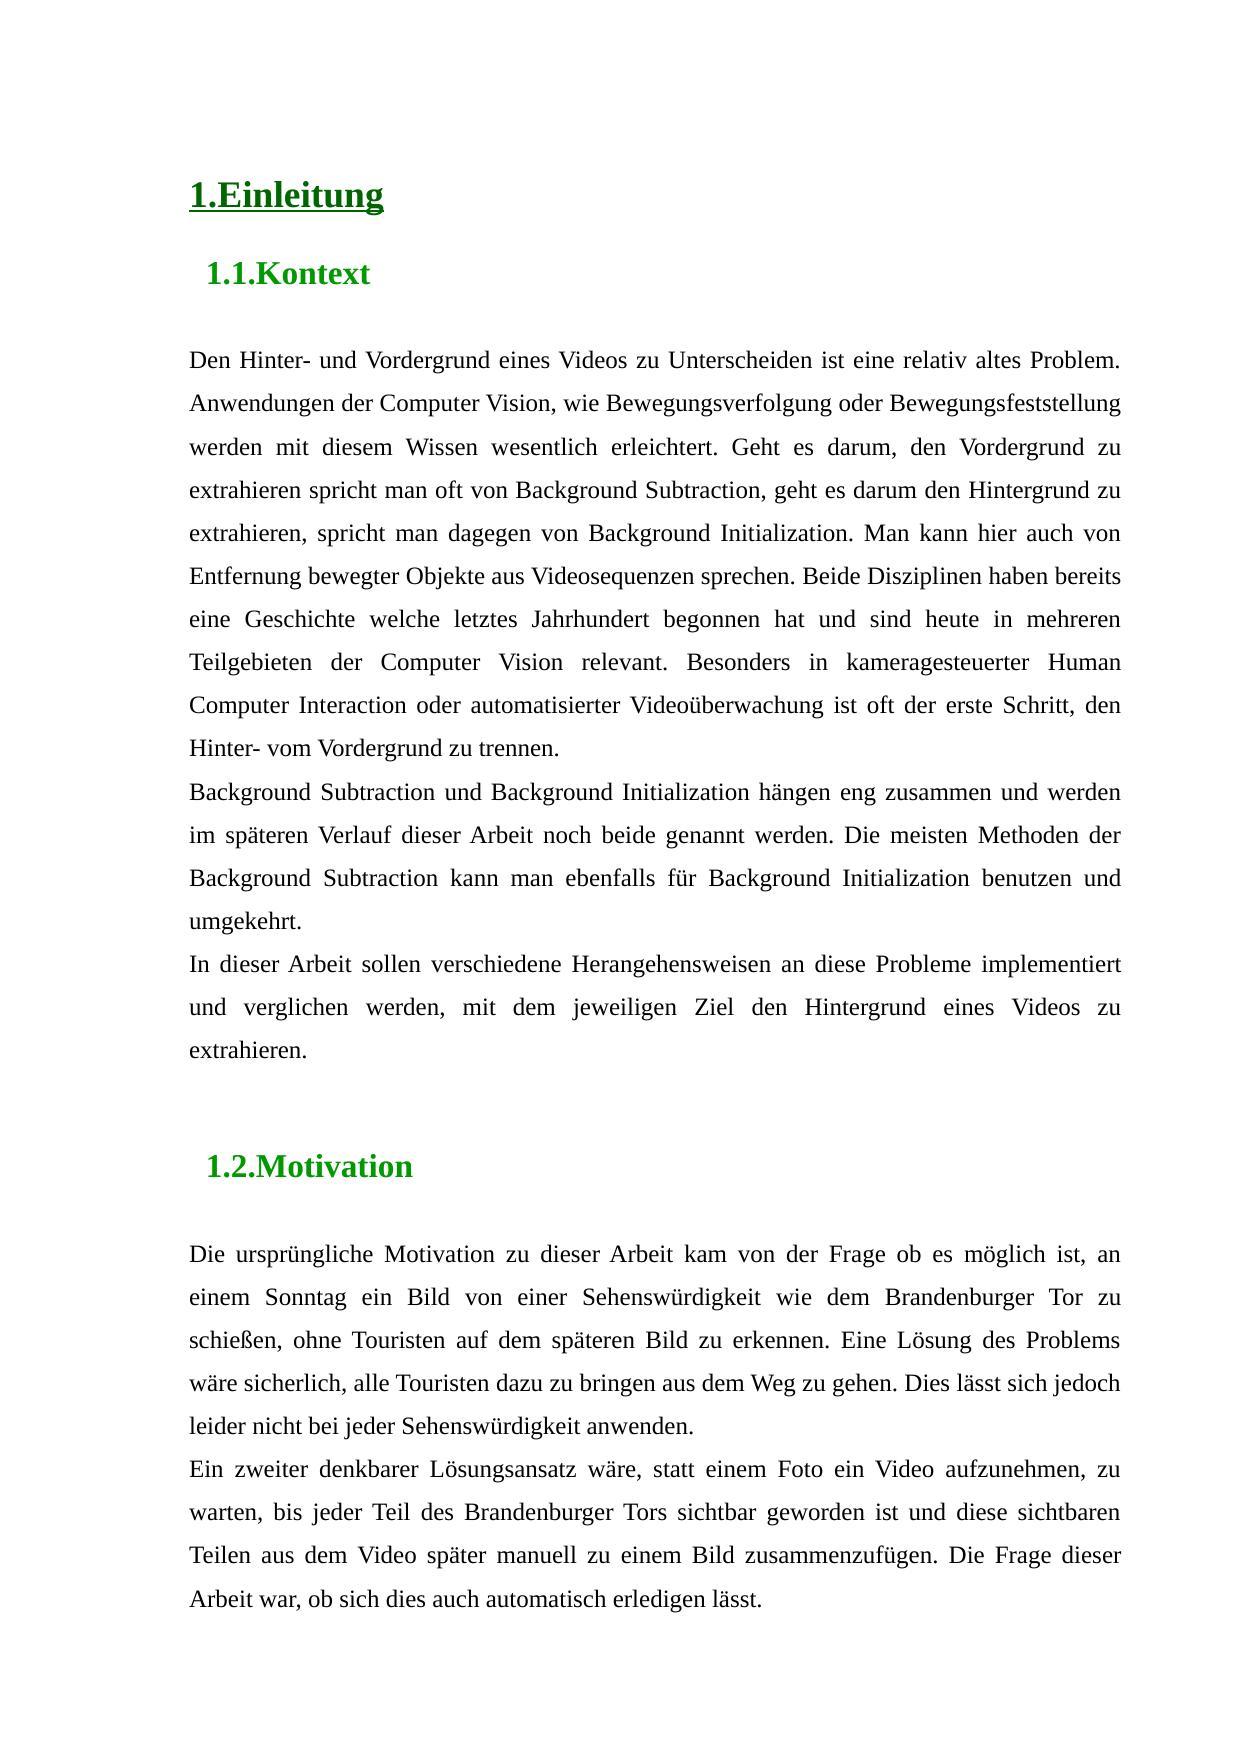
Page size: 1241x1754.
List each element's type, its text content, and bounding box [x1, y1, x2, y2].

text Den Hinter- und Vordergrund eines Videos zu Unterscheiden ist eine relativ altes Problem. Anwendungen der Computer Vision, wie Bewegungsverfolgung oder Bewegungsfeststellung werden mit diesem Wissen wesentlich erleichtert. Geht es darum, den Vordergrund zu extrahieren spricht man oft von Background Subtraction, geht es darum den Hintergrund zu extrahieren, spricht man dagegen von Background Initialization. Man kann hier auch von Entfernung bewegter Objekte aus Videosequenzen sprechen. Beide Disziplinen haben bereits eine Geschichte welche letztes Jahrhundert begonnen hat und sind heute in mehreren Teilgebieten der Computer Vision relevant. Besonders in kameragesteuerter Human Computer Interaction oder automatisierter Videoüberwachung ist oft der erste Schritt, den Hinter- vom Vordergrund zu trennen. [189, 345, 1122, 762]
subtitle 1.2.Motivation [189, 1147, 1122, 1185]
text Background Subtraction und Background Initialization hängen eng zusammen und werden im späteren Verlauf dieser Arbeit noch beide genannt werden. Die meisten Methoden der Background Subtraction kann man ebenfalls für Background Initialization benutzen und umgekehrt. [189, 777, 1122, 935]
subtitle 1.1.Kontext [189, 253, 1122, 292]
subtitle 1.Einleitung [189, 173, 1122, 216]
text In dieser Arbeit sollen verschiedene Herangehensweisen an diese Probleme implementiert und verglichen werden, mit dem jeweiligen Ziel den Hintergrund eines Videos zu extrahieren. [189, 949, 1122, 1064]
text Ein zweiter denkbarer Lösungsansatz wäre, statt einem Foto ein Video aufzunehmen, zu warten, bis jeder Teil des Brandenburger Tors sichtbar geworden ist und diese sichtbaren Teilen aus dem Video später manuell zu einem Bild zusammenzufügen. Die Frage dieser Arbeit war, ob sich dies auch automatisch erledigen lässt. [189, 1454, 1122, 1612]
text Die ursprüngliche Motivation zu dieser Arbeit kam von der Frage ob es möglich ist, an einem Sonntag ein Bild von einer Sehenswürdigkeit wie dem Brandenburger Tor zu schießen, ohne Touristen auf dem späteren Bild zu erkennen. Eine Lösung des Problems wäre sicherlich, alle Touristen dazu zu bringen aus dem Weg zu gehen. Dies lässt sich jedoch leider nicht bei jeder Sehenswürdigkeit anwenden. [189, 1239, 1122, 1440]
